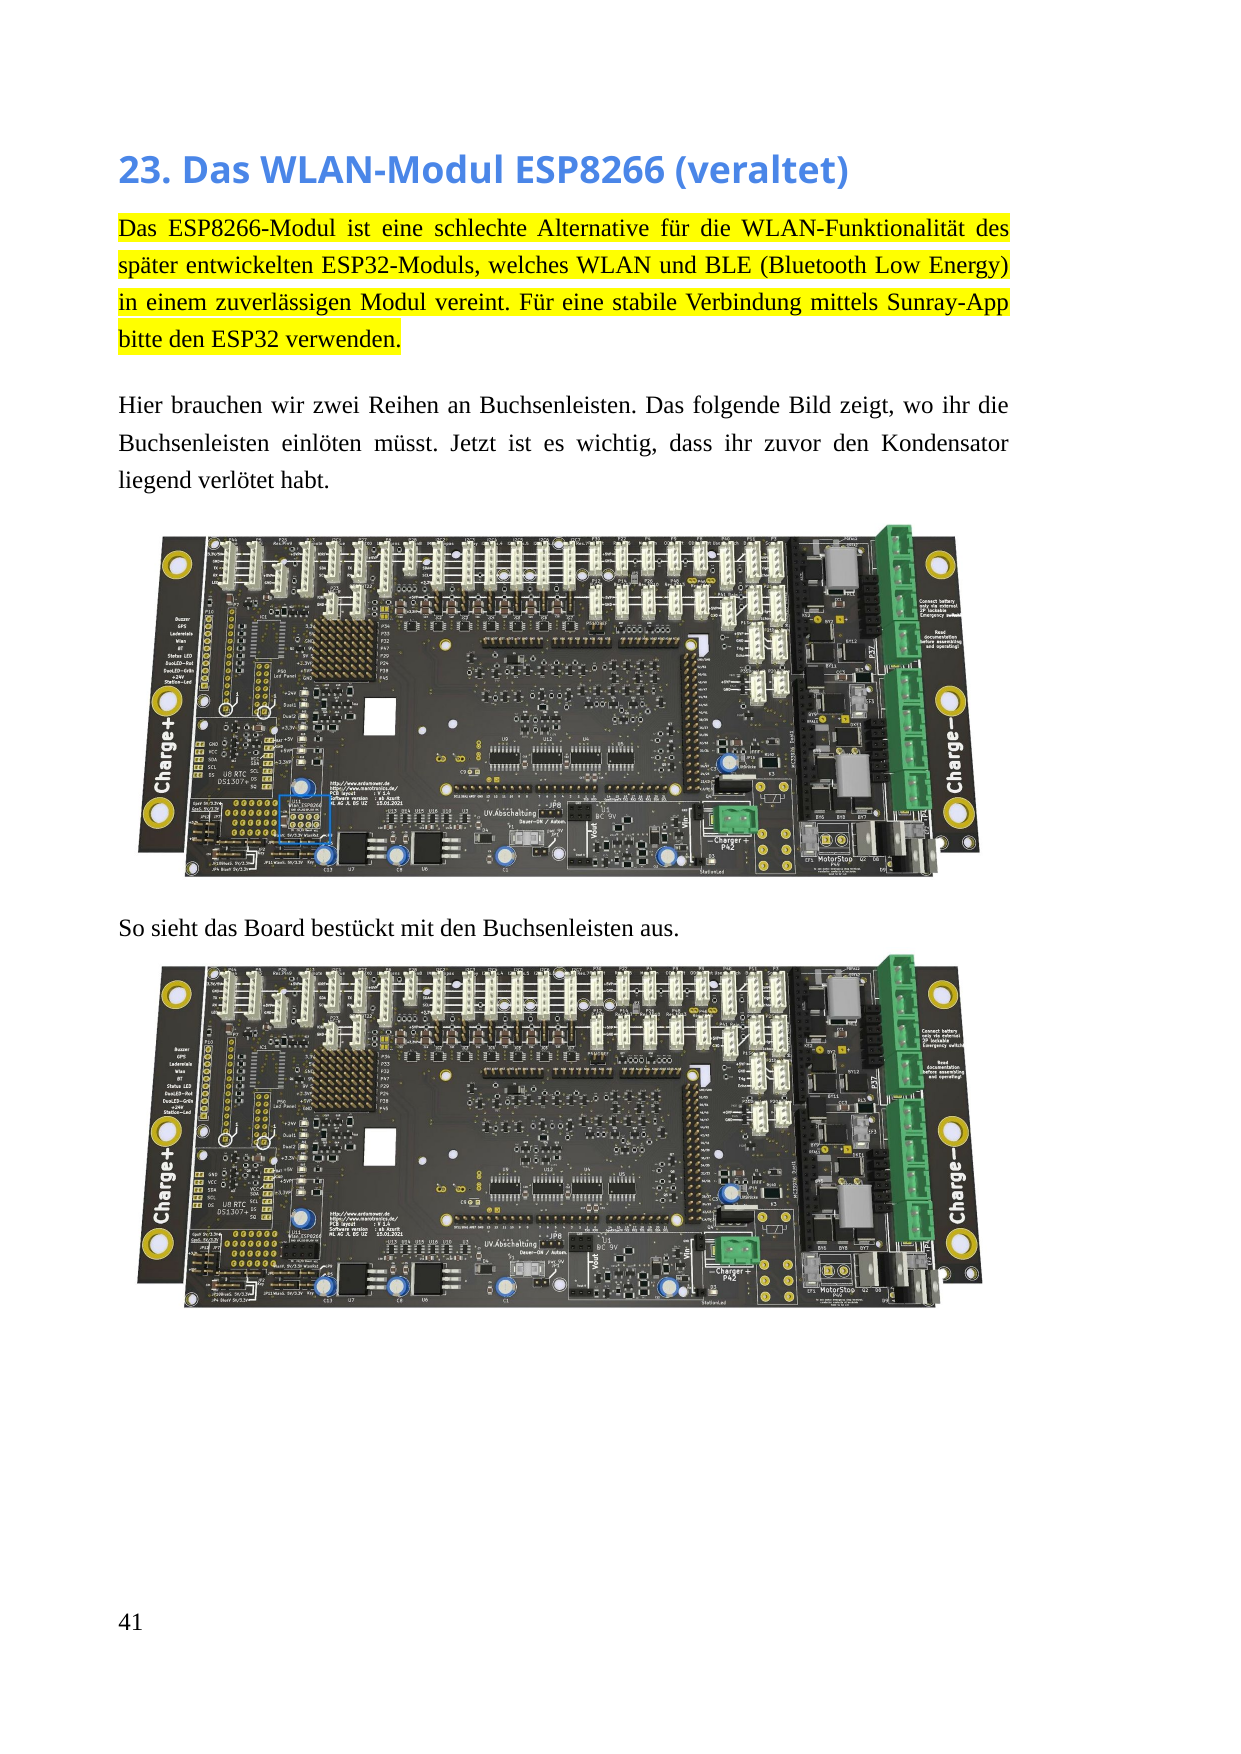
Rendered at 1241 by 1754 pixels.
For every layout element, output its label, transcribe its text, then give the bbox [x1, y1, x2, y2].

text Hier brauchen wir zwei Reihen an Buchsenleisten. Das folgende Bild zeigt, wo ihr die Buchsenleisten einlöten müsst. Jetzt ist es wichtig, dass ihr zuvor den Kondensator liegend verlötet habt. [118, 384, 1010, 496]
picture [130, 947, 995, 1315]
picture [130, 516, 990, 885]
text Das ESP8266-Modul ist eine schlechte Alternative für die WLAN-Funktionalität des später entwickelten ESP32-Moduls, welches WLAN und BLE (Bluetooth Low Energy) in einem zuverlässigen Modul vereint. Für eine stabile Verbindung mittels Sunray-App bitte den ESP32 verwenden. [118, 207, 1010, 355]
text So sieht das Board bestückt mit den Buchsenleisten aus. [118, 913, 1010, 942]
subtitle 23. Das WLAN-Modul ESP8266 (veraltet) [118, 143, 1122, 194]
